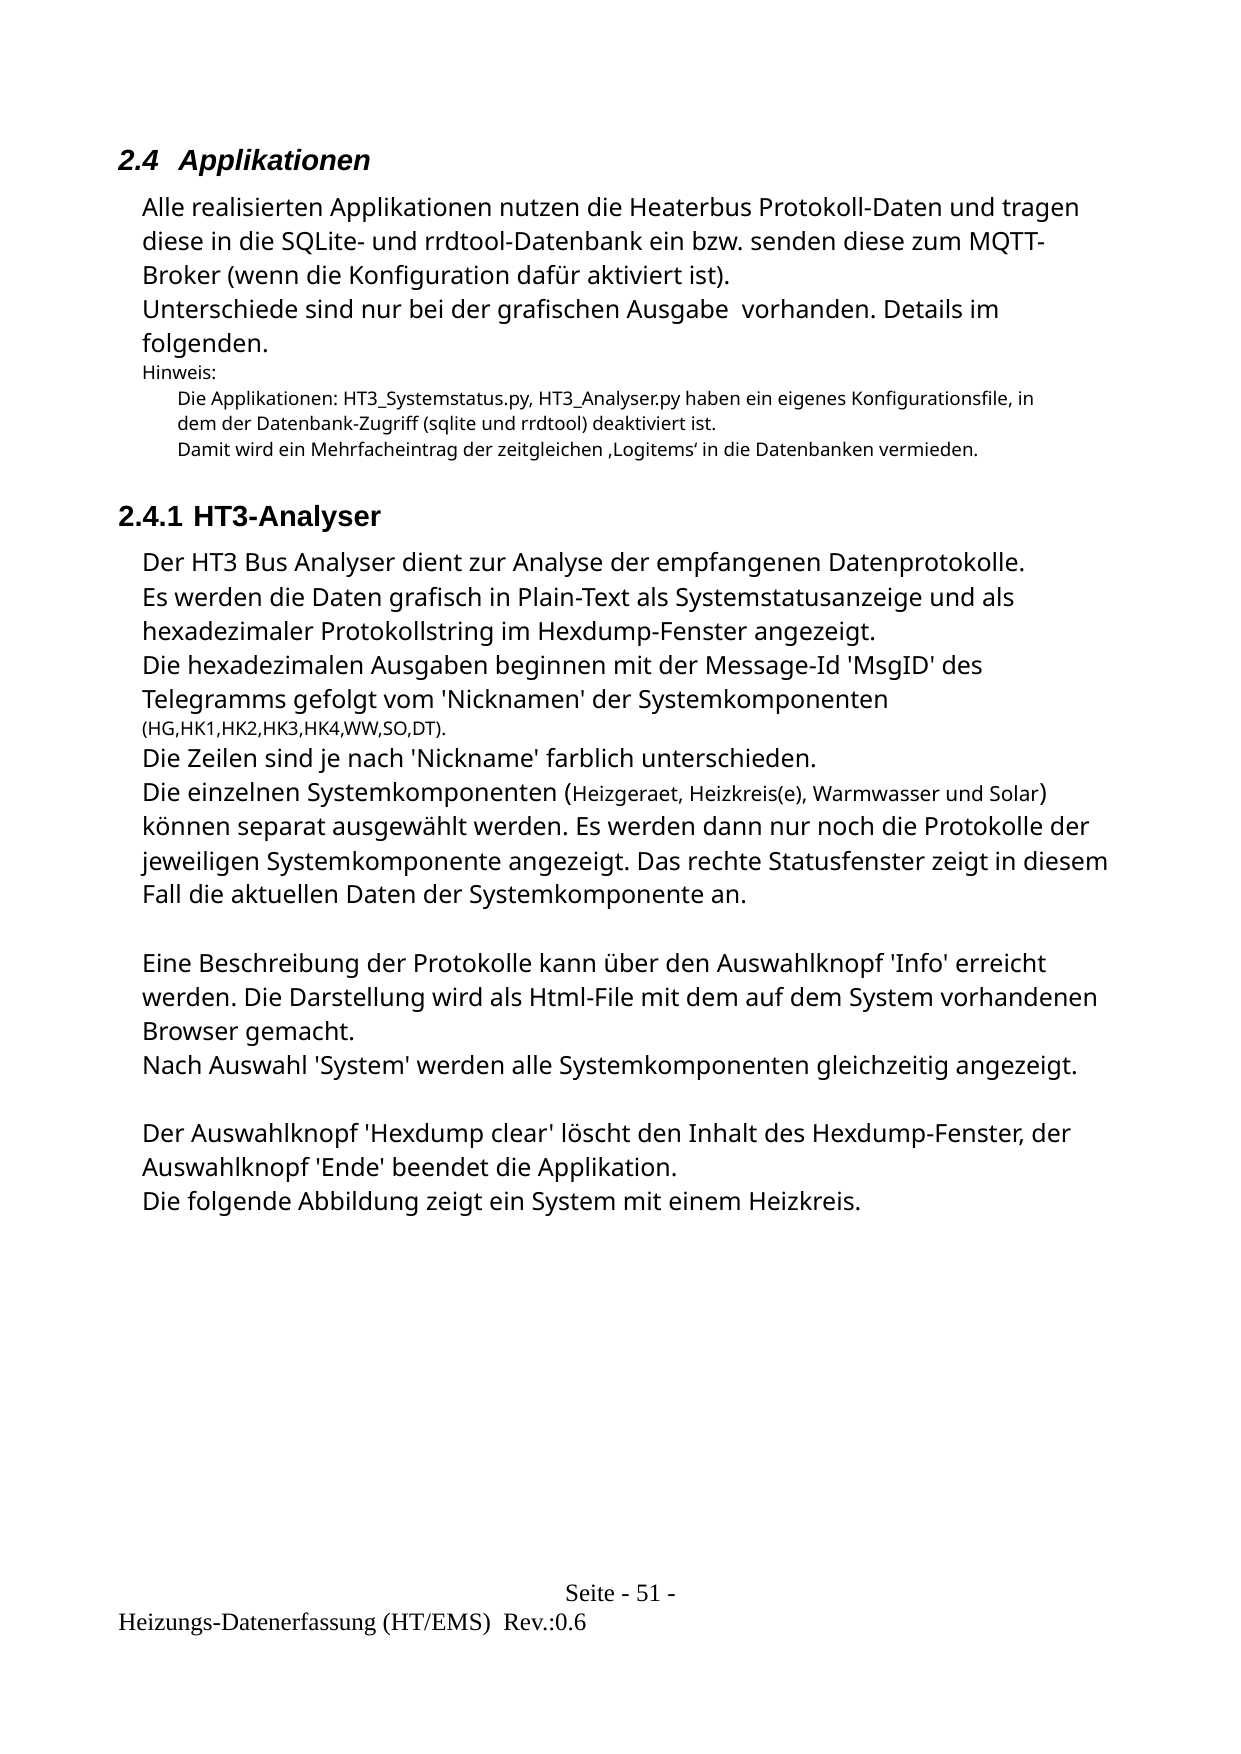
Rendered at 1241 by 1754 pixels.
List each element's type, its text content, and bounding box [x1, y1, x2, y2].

text Der HT3 Bus Analyser dient zur Analyse der empfangenen Datenprotokolle. Es werden die Daten grafisch in Plain-Text als Systemstatusanzeige und als hexadezimaler Protokollstring im Hexdump-Fenster angezeigt. Die hexadezimalen Ausgaben beginnen mit der Message-Id 'MsgID' des Telegramms gefolgt vom 'Nicknamen' der Systemkomponenten (HG,HK1,HK2,HK3,HK4,WW,SO,DT). Die Zeilen sind je nach 'Nickname' farblich unterschieden. [142, 545, 1122, 775]
subtitle Applikationen [118, 143, 1122, 177]
text Alle realisierten Applikationen nutzen die Heaterbus Protokoll-Daten und tragen diese in die SQLite- und rrdtool-Datenbank ein bzw. senden diese zum MQTT-Broker (wenn die Konfiguration dafür aktiviert ist). Unterschiede sind nur bei der grafischen Ausgabe vorhanden. Details im folgenden. Hinweis: Die Applikationen: HT3_Systemstatus.py, HT3_Analyser.py haben ein eigenes Konfigurationsfile, in dem der Datenbank-Zugriff (sqlite und rrdtool) deaktiviert ist. Damit wird ein Mehrfacheintrag der zeitgleichen ‚Logitems‘ in die Datenbanken vermieden. [142, 189, 1122, 462]
text Die einzelnen Systemkomponenten (Heizgeraet, Heizkreis(e), Warmwasser und Solar) können separat ausgewählt werden. Es werden dann nur noch die Protokolle der jeweiligen Systemkomponente angezeigt. Das rechte Statusfenster zeigt in diesem Fall die aktuellen Daten der Systemkomponente an. [142, 775, 1122, 945]
text Eine Beschreibung der Protokolle kann über den Auswahlknopf 'Info' erreicht werden. Die Darstellung wird als Html-File mit dem auf dem System vorhandenen Browser gemacht. Nach Auswahl 'System' werden alle Systemkomponenten gleichzeitig angezeigt. Der Auswahlknopf 'Hexdump clear' löscht den Inhalt des Hexdump-Fenster, der Auswahlknopf 'Ende' beendet die Applikation. Die folgende Abbildung zeigt ein System mit einem Heizkreis. [142, 945, 1122, 1218]
subtitle HT3-Analyser [118, 499, 1122, 533]
